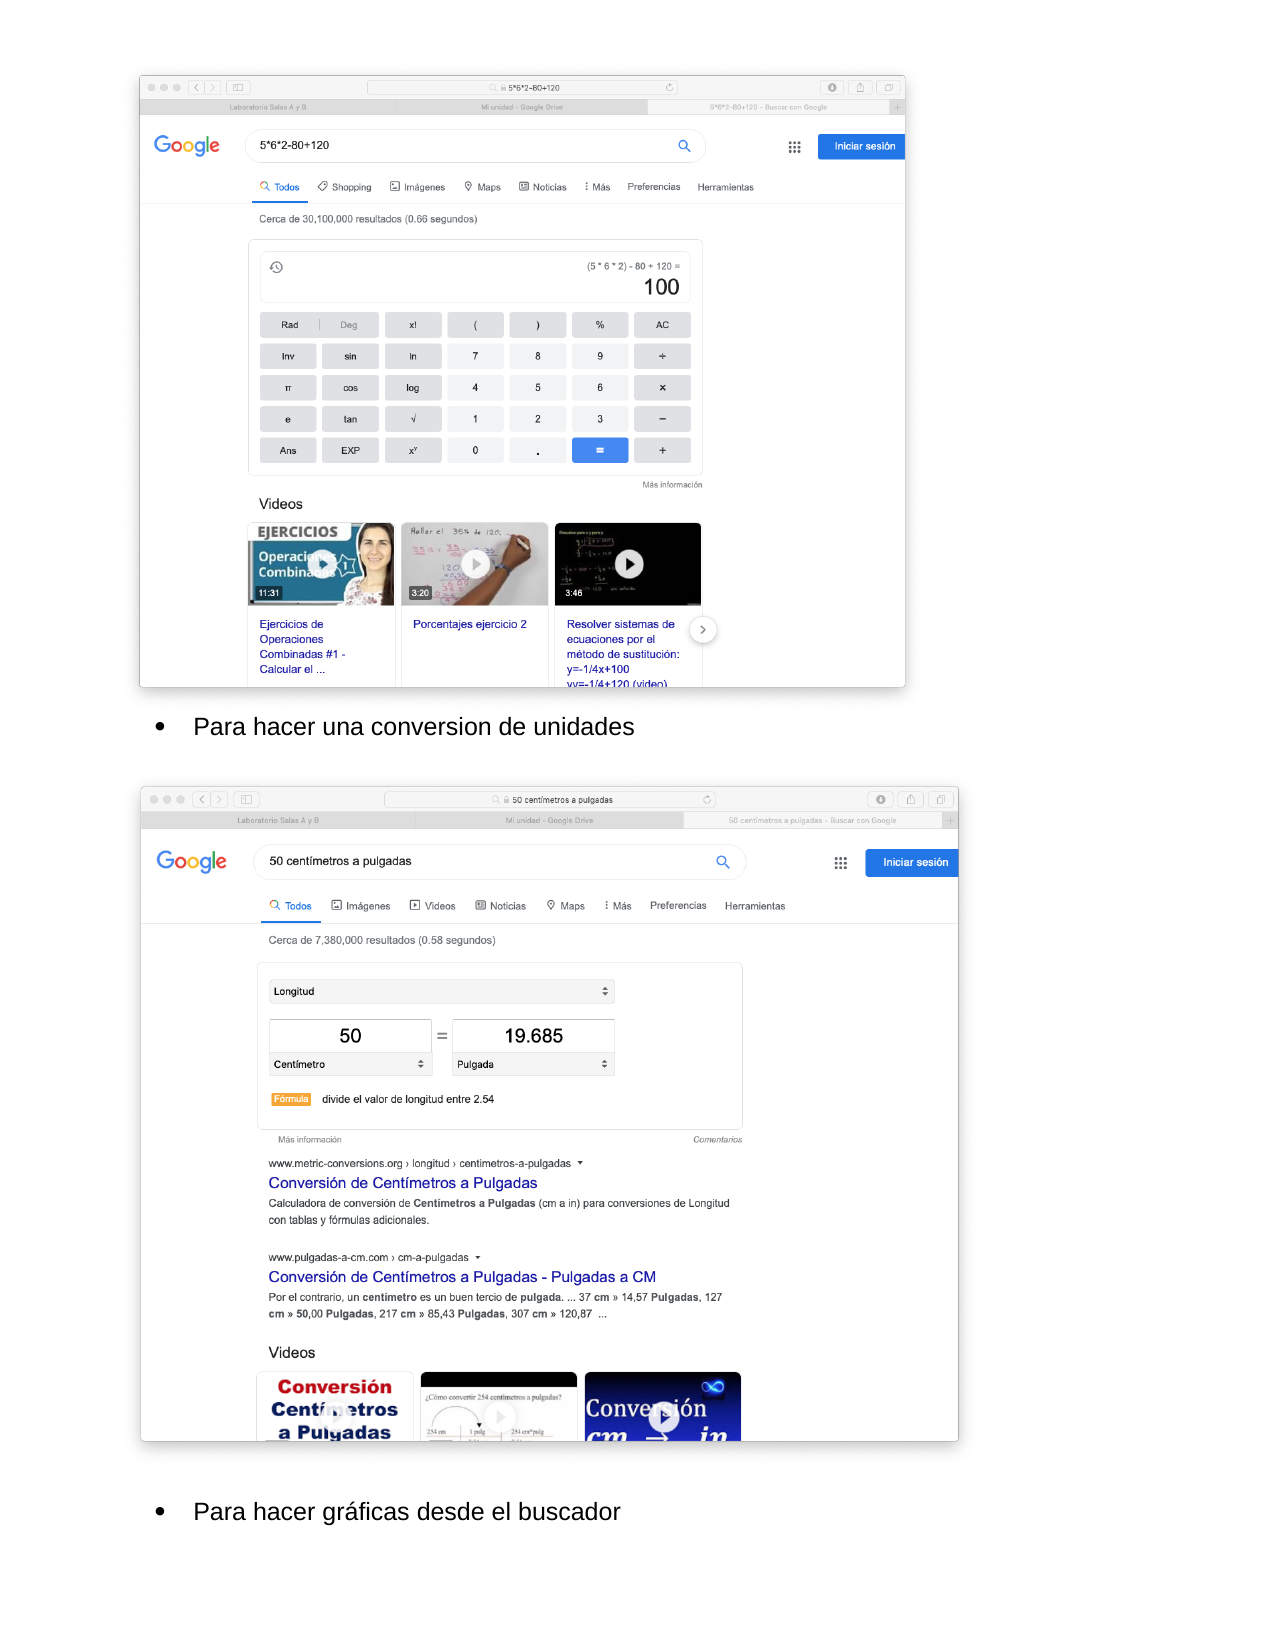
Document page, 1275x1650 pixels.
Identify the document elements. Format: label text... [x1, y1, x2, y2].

list Para hacer gráficas desde el buscador [156, 1497, 1205, 1526]
list Para hacer una conversion de unidades [156, 712, 1205, 741]
